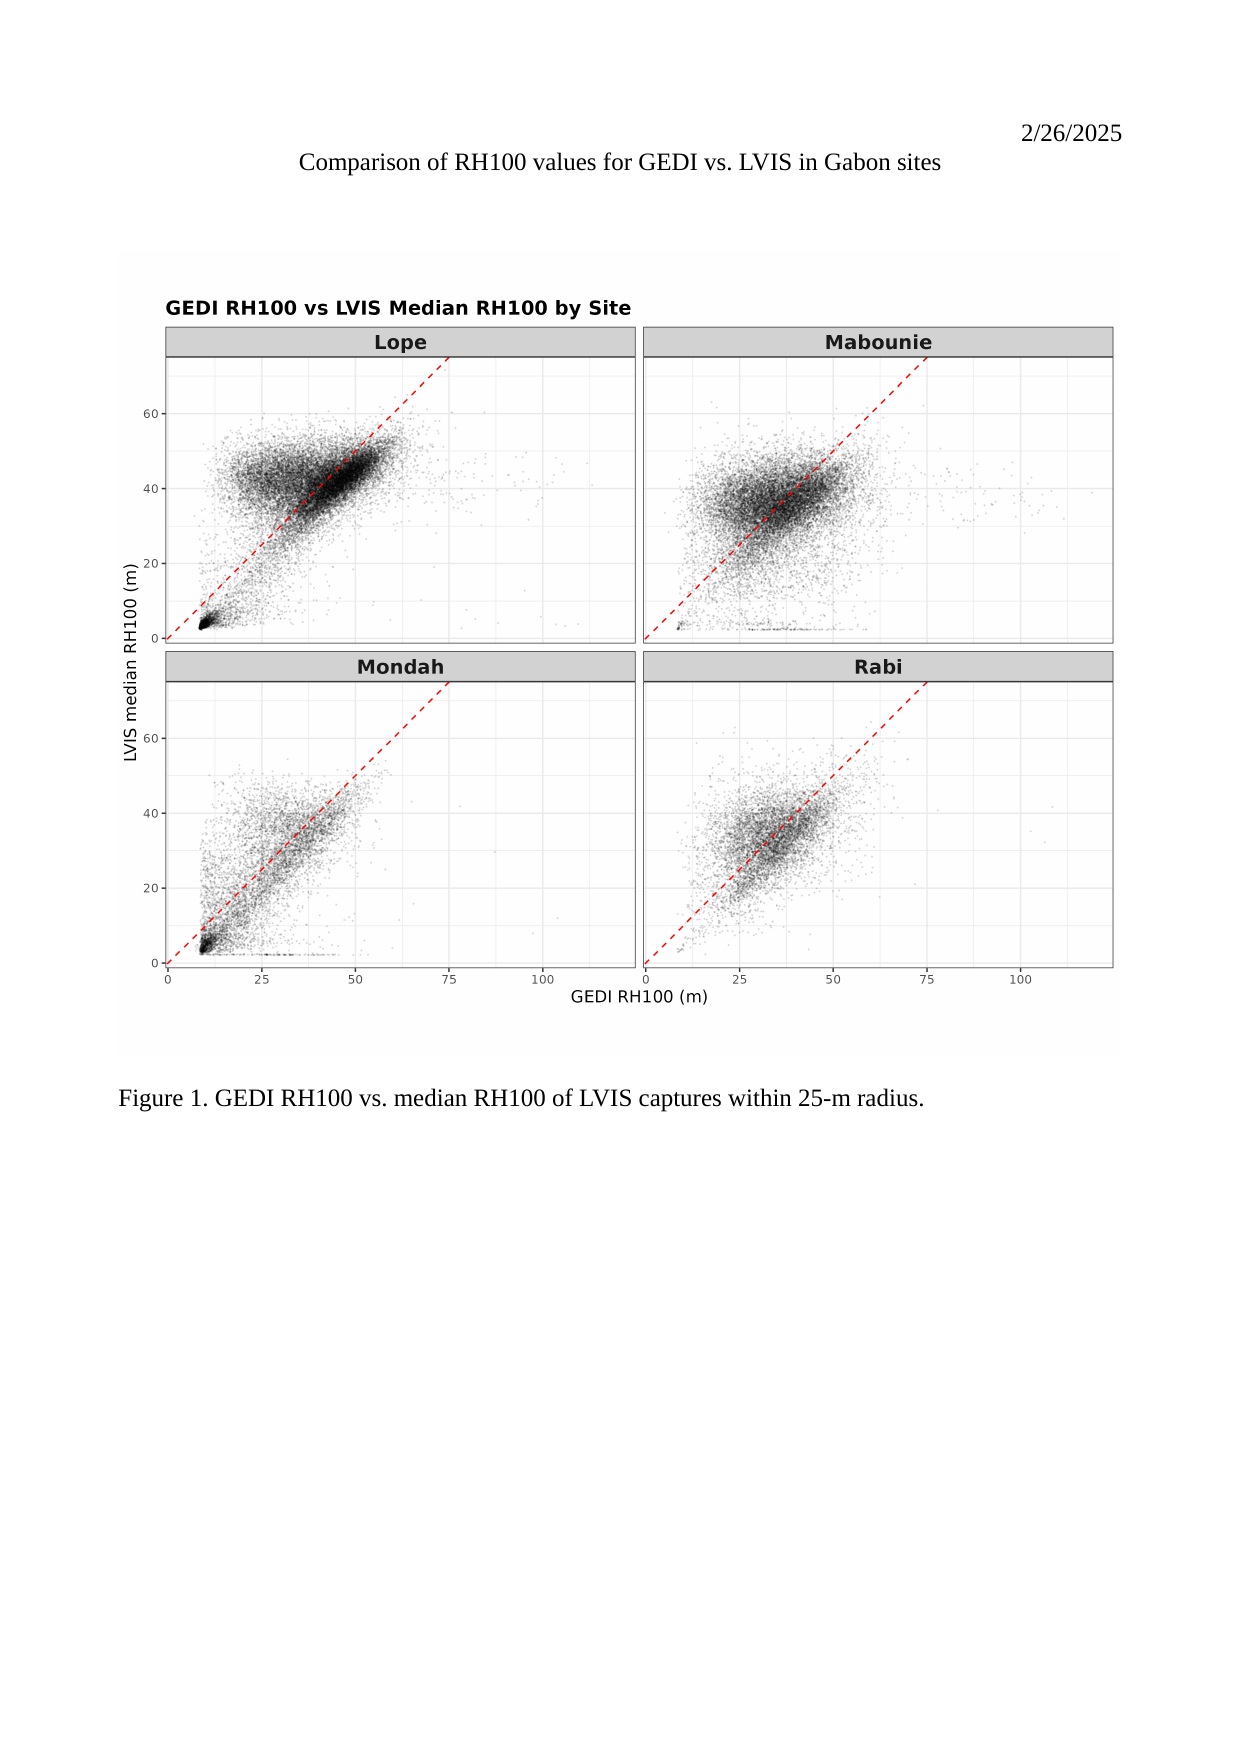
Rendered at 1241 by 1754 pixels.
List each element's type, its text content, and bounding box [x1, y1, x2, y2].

text Figure 1. GEDI RH100 vs. median RH100 of LVIS captures within 25-m radius. [118, 1083, 1122, 1112]
text Comparison of RH100 values for GEDI vs. LVIS in Gabon sites [118, 147, 1122, 176]
picture [117, 251, 1121, 1055]
text 2/26/2025 [118, 118, 1122, 147]
